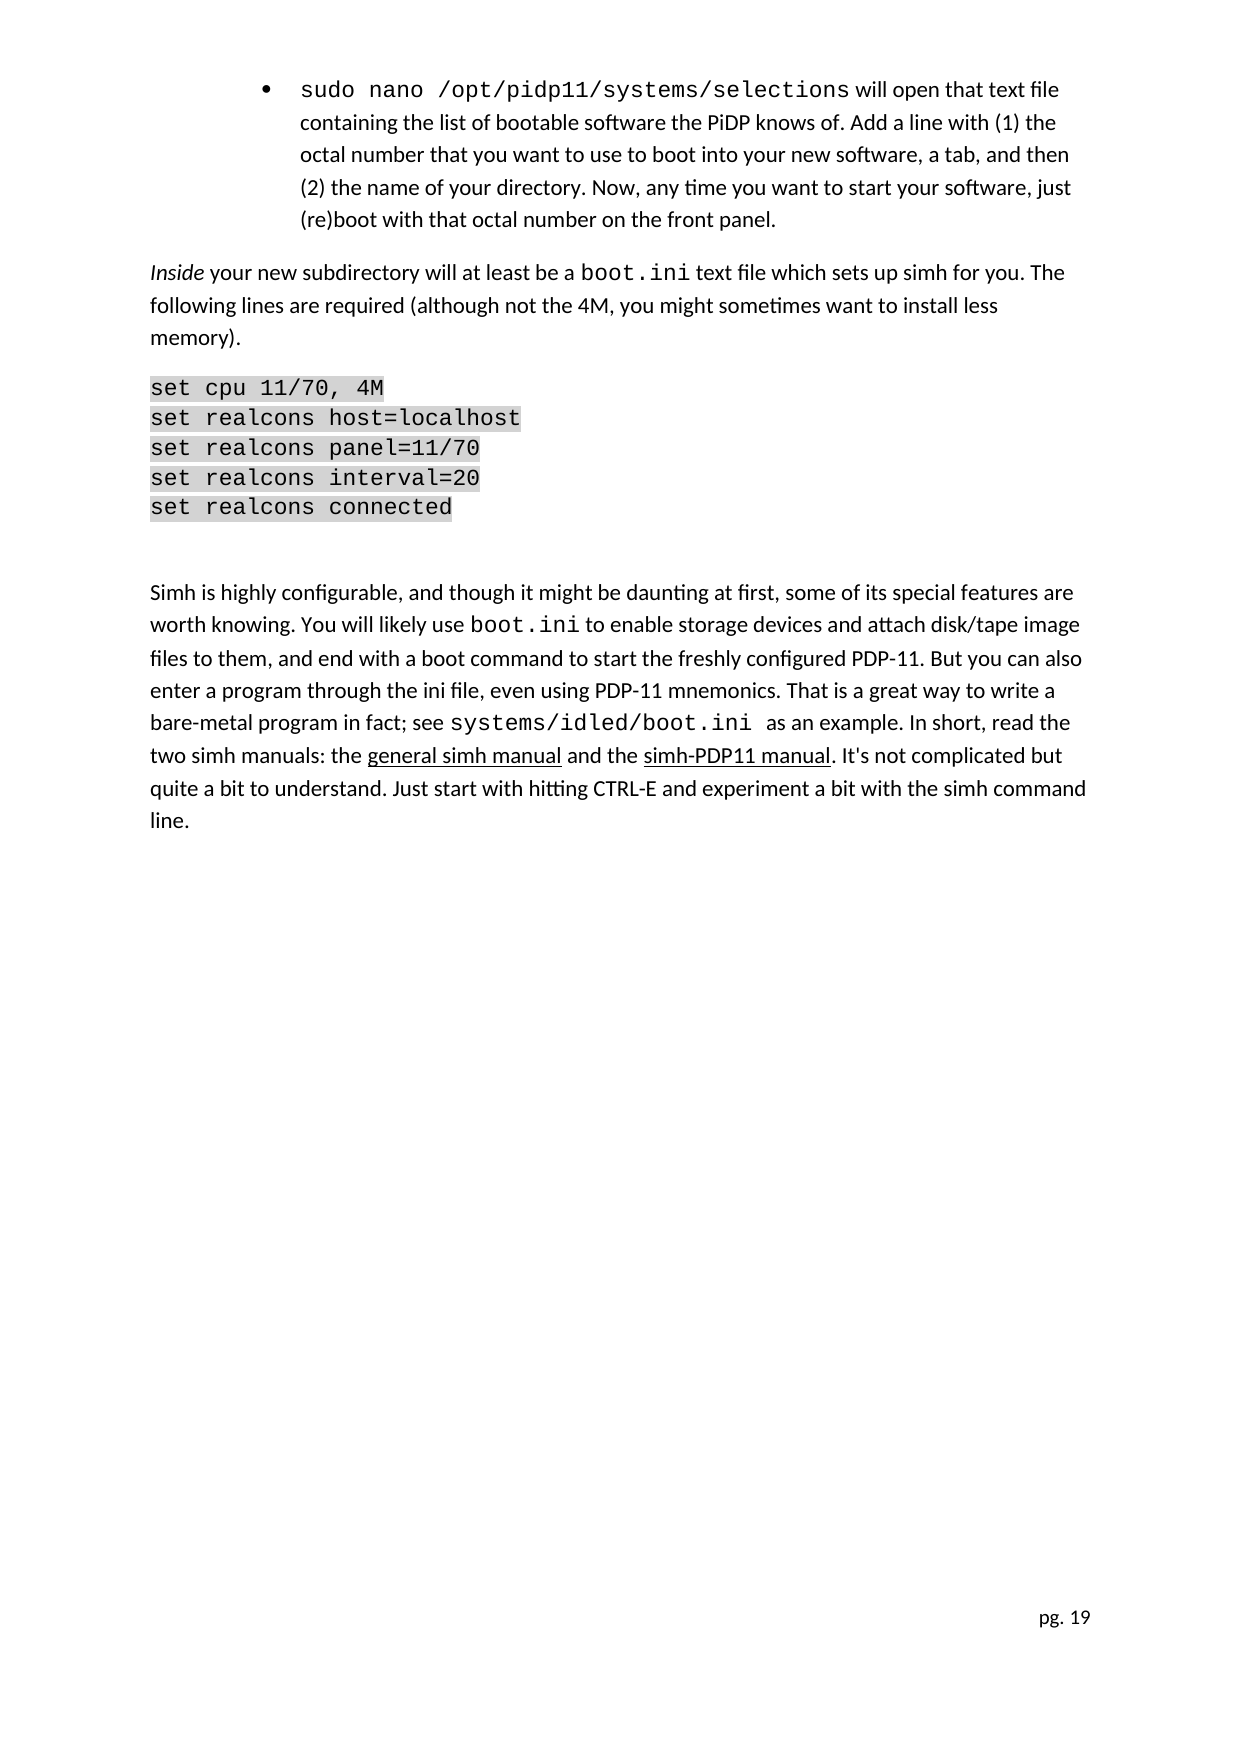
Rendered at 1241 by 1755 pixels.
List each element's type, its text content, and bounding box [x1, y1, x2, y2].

text Simh is highly configurable, and though it might be daunting at first, some of its special features are worth knowing. You will likely use boot.ini to enable storage devices and attach disk/tape image files to them, and end with a boot command to start the freshly configured PDP-11. But you can also enter a program through the ini file, even using PDP-11 mnemonics. That is a great way to write a bare-metal program in fact; see systems/idled/boot.ini as an example. In short, read the two simh manuals: the general simh manual and the simh-PDP11 manual. It's not complicated but quite a bit to understand. Just start with hitting CTRL-E and experiment a bit with the simh command line. [150, 578, 1090, 834]
text set realcons connected [150, 496, 1090, 522]
text set realcons panel=11/70 [150, 436, 1090, 462]
text Inside your new subdirectory will at least be a boot.ini text file which sets up simh for you. The following lines are required (although not the 4M, you might sometimes want to install less memory). [150, 258, 1090, 351]
text set realcons host=localhost [150, 406, 1090, 432]
text set realcons interval=20 [150, 466, 1090, 492]
list sudo nano /opt/pidp11/systems/selections will open that text file containing the list of bootable software the PiDP knows of. Add a line with (1) the octal number that you want to use to boot into your new software, a tab, and then (2) the name of your directory. Now, any time you want to start your software, just (re)boot with that octal number on the front panel. [262, 75, 1090, 233]
text set cpu 11/70, 4M [150, 376, 1090, 402]
